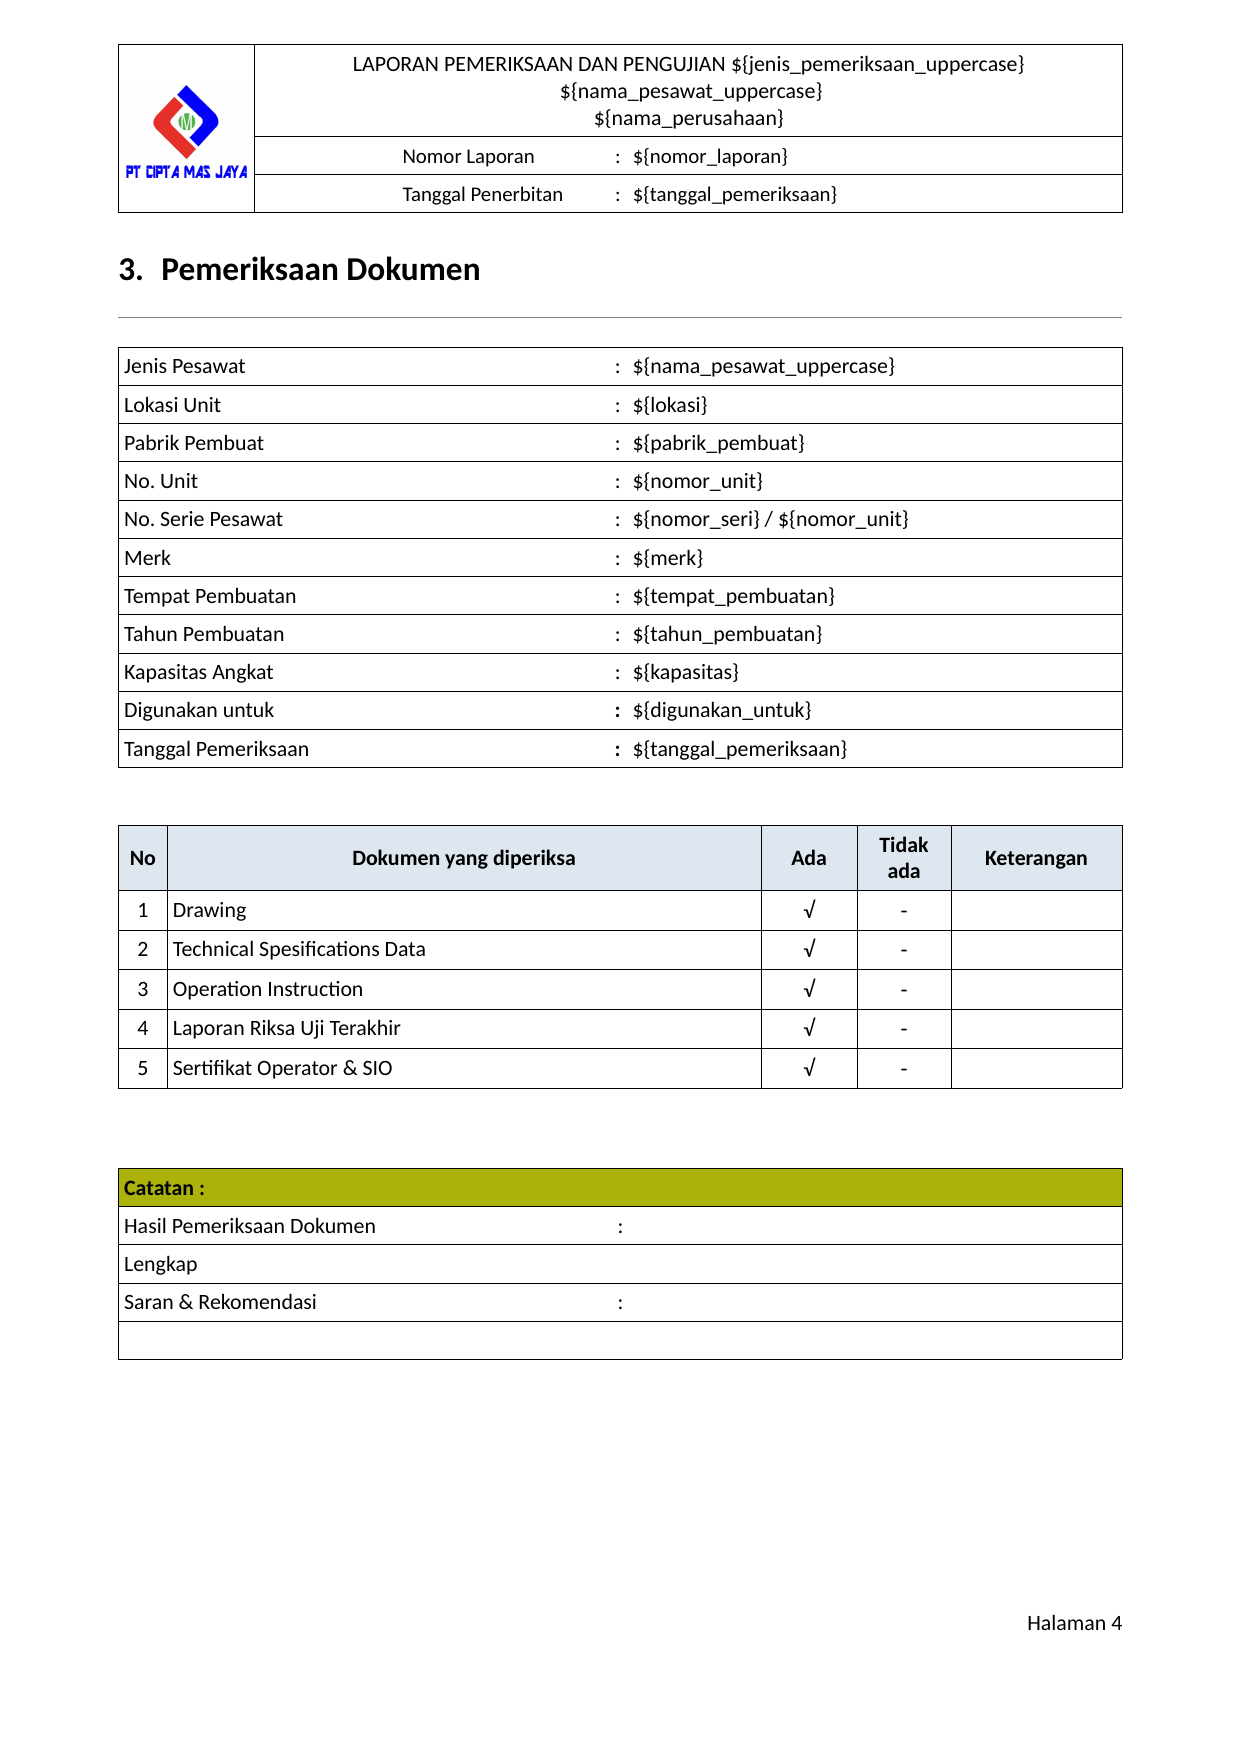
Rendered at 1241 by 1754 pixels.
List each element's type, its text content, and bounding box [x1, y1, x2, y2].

table_cell 1 [119, 891, 167, 929]
table_cell √ [762, 1010, 857, 1048]
table_cell ${digunakan_untuk} [627, 692, 1122, 729]
table_cell Sertifikat Operator & SIO [168, 1049, 761, 1088]
table_cell - [858, 891, 951, 929]
table_cell [952, 970, 1122, 1009]
table_cell No. Unit [119, 462, 608, 499]
table_cell : [608, 424, 627, 461]
table_cell : [608, 462, 627, 499]
table_cell ${tanggal_pemeriksaan} [627, 730, 1122, 767]
table_cell ${kapasitas} [627, 654, 1122, 691]
table_cell : [608, 1284, 632, 1321]
table_header Dokumen yang diperiksa [168, 826, 761, 890]
table_cell Operation Instruction [168, 970, 761, 1009]
table_cell [952, 931, 1122, 969]
table_cell Technical Spesifications Data [168, 931, 761, 969]
table_cell - [858, 970, 951, 1009]
table_cell : [608, 577, 627, 614]
table_cell ${lokasi} [627, 386, 1122, 423]
table_cell : [608, 501, 627, 538]
table_header ${nama_pesawat_uppercase} [627, 348, 1122, 385]
table_header Ada [762, 826, 857, 890]
table_cell Kapasitas Angkat [119, 654, 608, 691]
table_cell Digunakan untuk [119, 692, 608, 729]
subtitle 3. Pemeriksaan Dokumen [118, 248, 1122, 289]
table_cell √ [762, 931, 857, 969]
table_cell ${pabrik_pembuat} [627, 424, 1122, 461]
table_cell ${tempat_pembuatan} [627, 577, 1122, 614]
table_cell Hasil Pemeriksaan Dokumen [119, 1207, 608, 1244]
table_cell [952, 891, 1122, 929]
table_cell [952, 1049, 1122, 1088]
table_cell Lengkap [119, 1245, 1122, 1283]
table_header No [119, 826, 167, 890]
table_cell : [608, 1207, 632, 1244]
table_cell Saran & Rekomendasi [119, 1284, 608, 1321]
table_cell : [608, 386, 627, 423]
table_cell 2 [119, 931, 167, 969]
table_cell Tempat Pembuatan [119, 577, 608, 614]
picture [124, 85, 249, 183]
table_cell : [608, 730, 627, 767]
table_cell √ [762, 970, 857, 1009]
table_cell [952, 1010, 1122, 1048]
table_cell Tahun Pembuatan [119, 615, 608, 652]
table_cell [119, 1322, 1122, 1359]
table_cell Tanggal Pemeriksaan [119, 730, 608, 767]
table_cell 5 [119, 1049, 167, 1088]
table_cell Lokasi Unit [119, 386, 608, 423]
table_cell Merk [119, 539, 608, 576]
table_cell : [608, 615, 627, 652]
table_header Tidak ada [858, 826, 951, 890]
table_cell : [608, 539, 627, 576]
table_cell Drawing [168, 891, 761, 929]
table_cell √ [762, 891, 857, 929]
table_cell - [858, 931, 951, 969]
table_cell - [858, 1010, 951, 1048]
table_cell : [608, 654, 627, 691]
table_cell ${merk} [627, 539, 1122, 576]
table_cell - [858, 1049, 951, 1088]
table_cell 3 [119, 970, 167, 1009]
table_cell ${nomor_seri} / ${nomor_unit} [627, 501, 1122, 538]
table_cell : [608, 692, 627, 729]
table_cell No. Serie Pesawat [119, 501, 608, 538]
table_cell √ [762, 1049, 857, 1088]
table_cell Pabrik Pembuat [119, 424, 608, 461]
table_cell 4 [119, 1010, 167, 1048]
table_cell ${tahun_pembuatan} [627, 615, 1122, 652]
table_header Jenis Pesawat [119, 348, 608, 385]
table_header : [608, 348, 627, 385]
table_cell [632, 1207, 1122, 1244]
table_cell ${nomor_unit} [627, 462, 1122, 499]
table_cell Laporan Riksa Uji Terakhir [168, 1010, 761, 1048]
table_header Keterangan [952, 826, 1122, 890]
table_cell [632, 1284, 1122, 1321]
table_header Catatan : [119, 1169, 1122, 1206]
